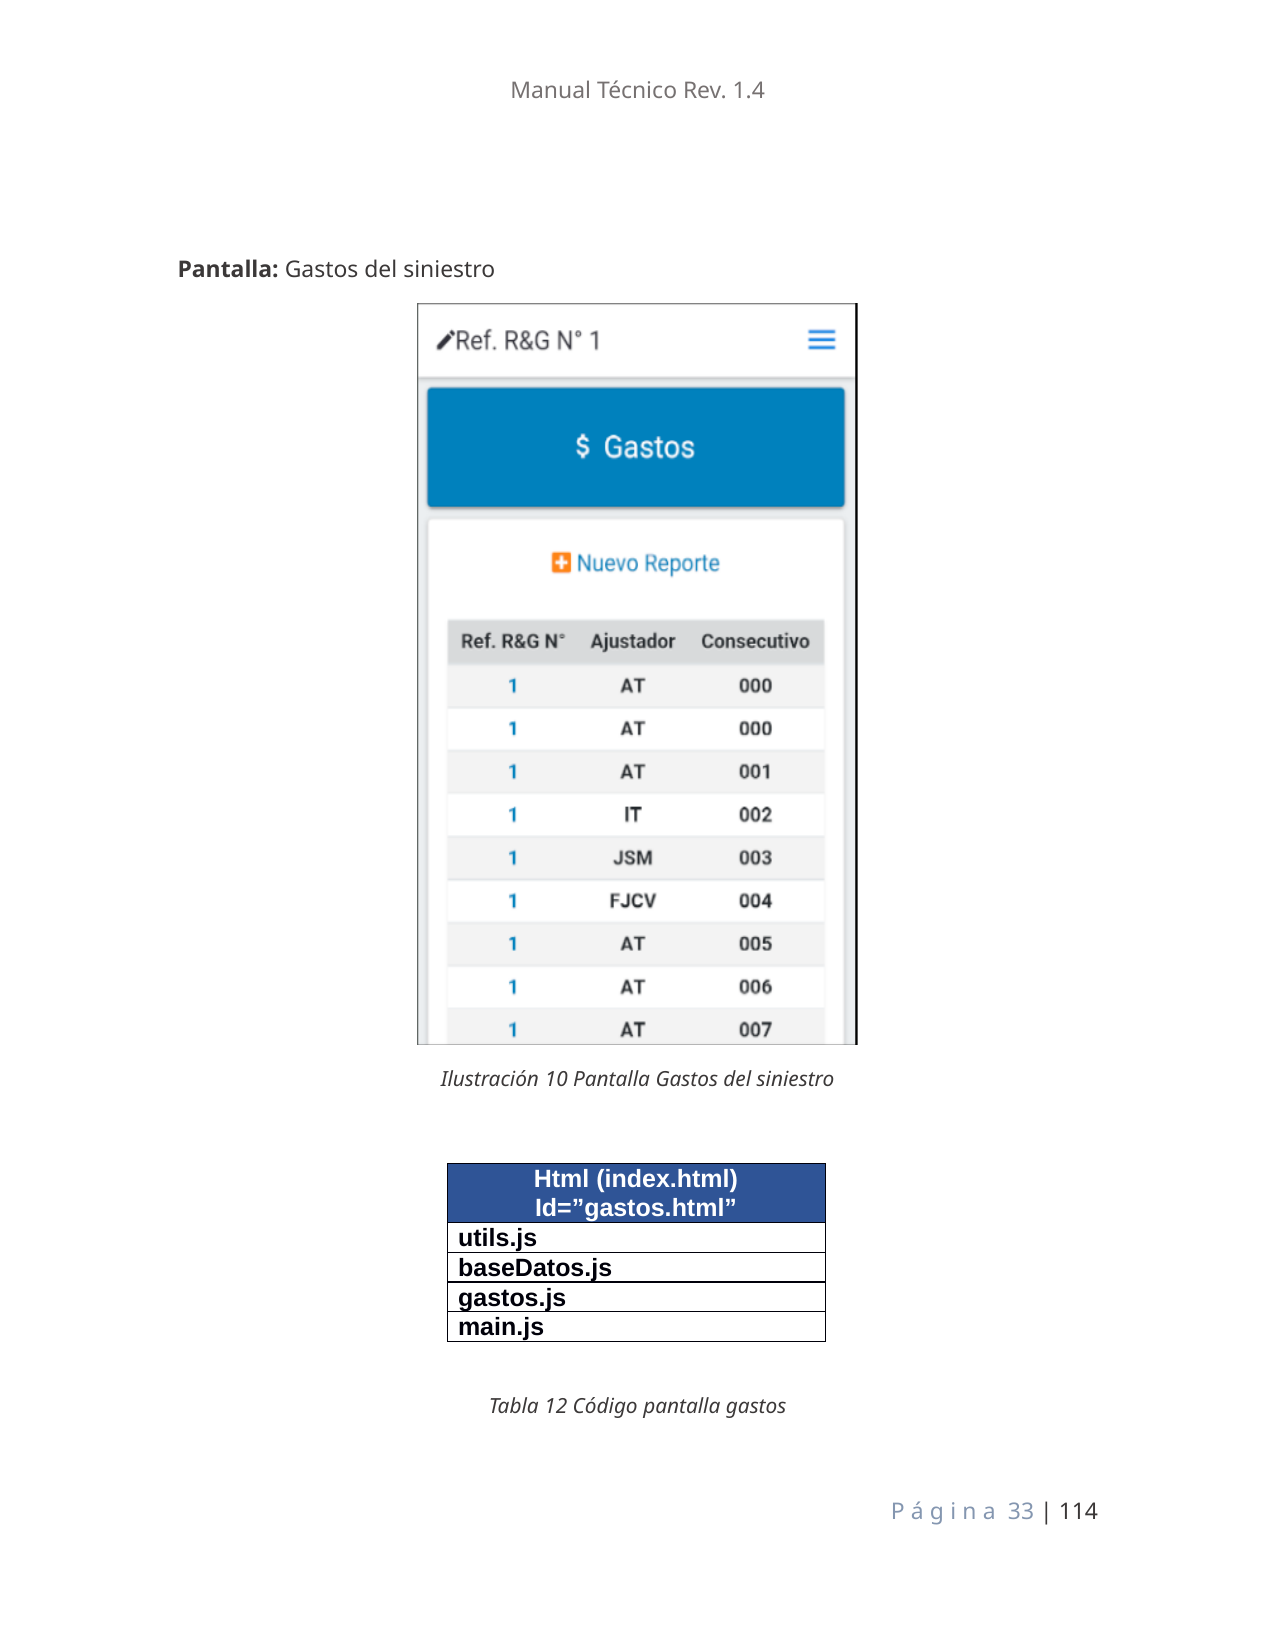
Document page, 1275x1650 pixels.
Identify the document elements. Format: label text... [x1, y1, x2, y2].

table_header Html (index.html) Id=”gastos.html” [448, 1164, 825, 1222]
table_cell main.js [448, 1312, 825, 1341]
picture [417, 303, 858, 1045]
text Pantalla: Gastos del siniestro [177, 253, 1098, 285]
table_cell gastos.js [448, 1283, 825, 1311]
text Tabla 12 Código pantalla gastos [177, 1391, 1098, 1420]
table_cell utils.js [448, 1223, 825, 1252]
text Ilustración 10 Pantalla Gastos del siniestro [177, 1064, 1098, 1092]
table_cell baseDatos.js [448, 1253, 825, 1281]
